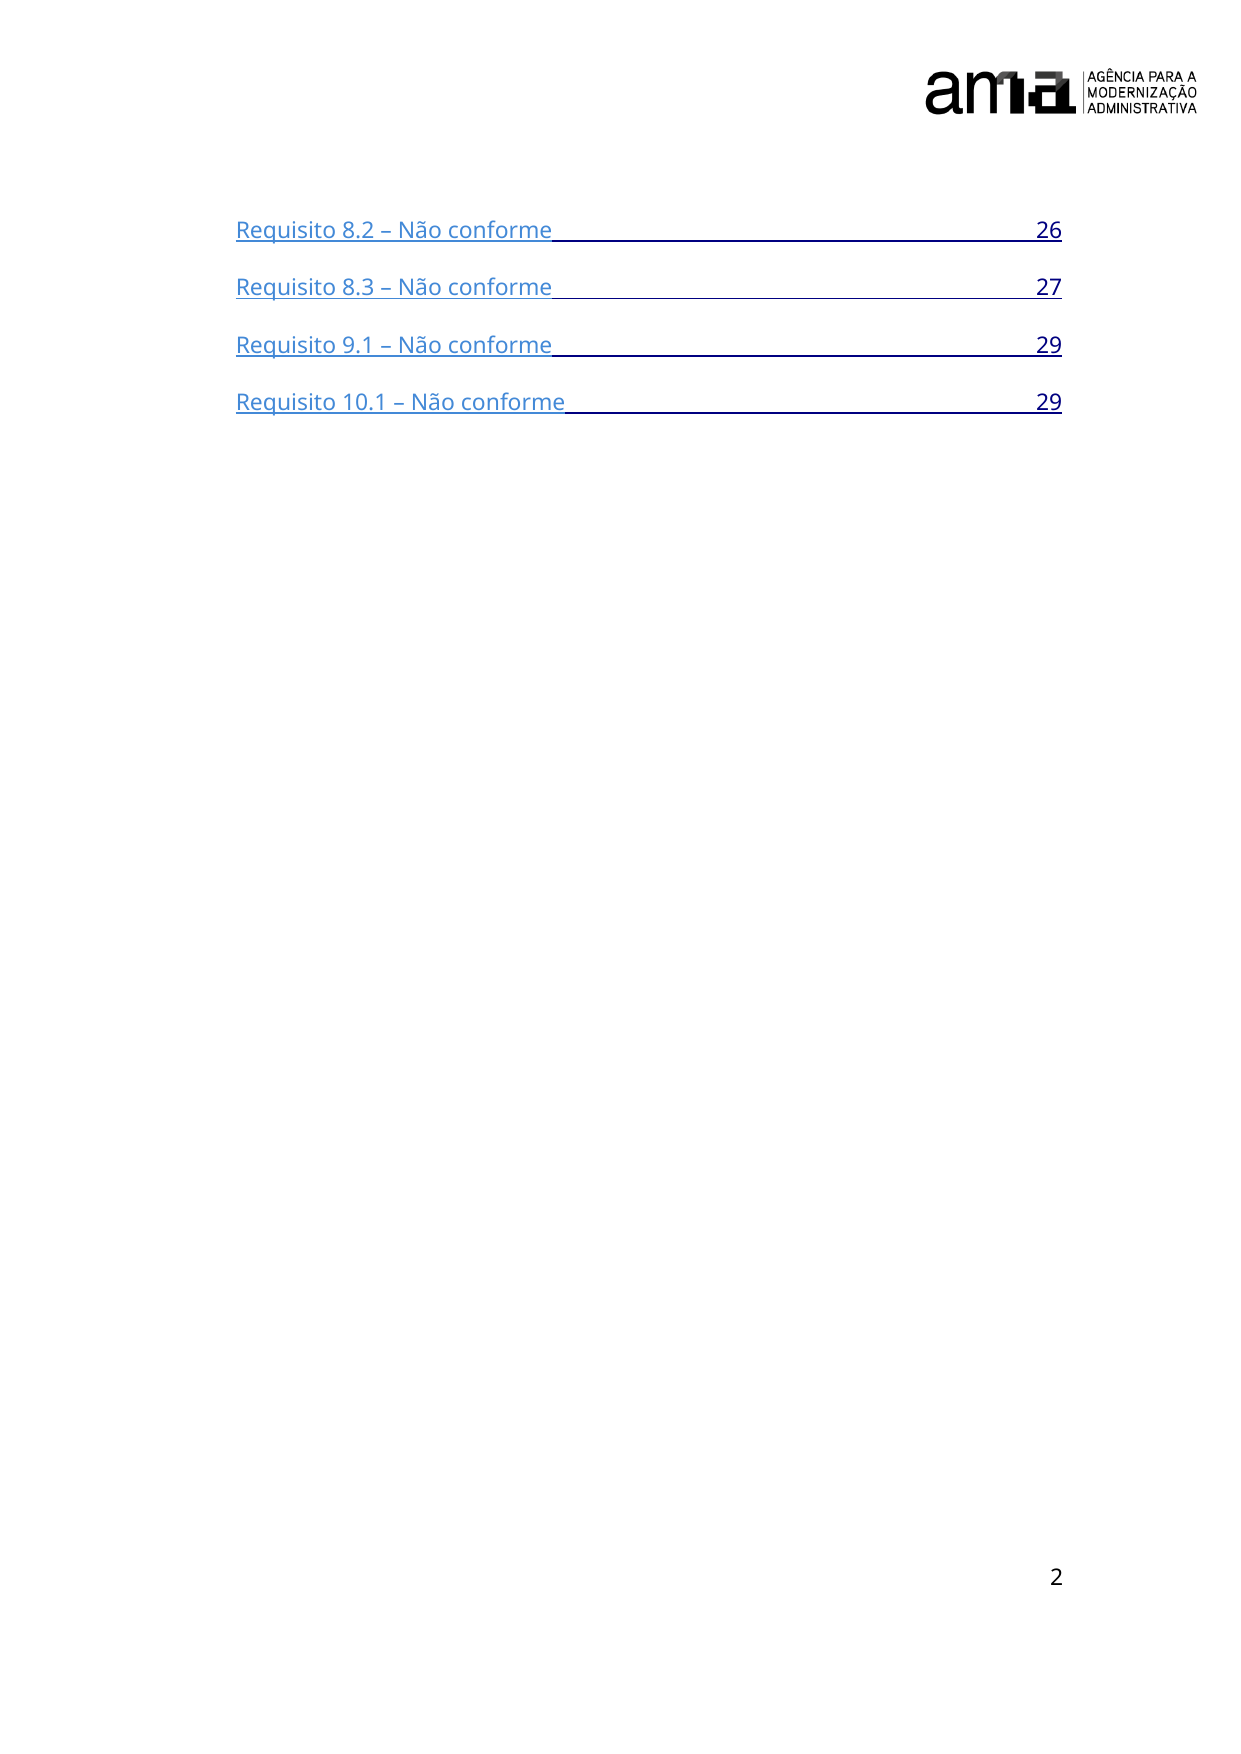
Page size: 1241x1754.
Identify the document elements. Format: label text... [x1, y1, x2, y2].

text Requisito 8.3 – Não conforme 27 [236, 271, 1063, 303]
text Requisito 8.2 – Não conforme 26 [236, 214, 1063, 245]
text Requisito 10.1 – Não conforme 29 [236, 386, 1063, 417]
text Requisito 9.1 – Não conforme 29 [236, 329, 1063, 360]
